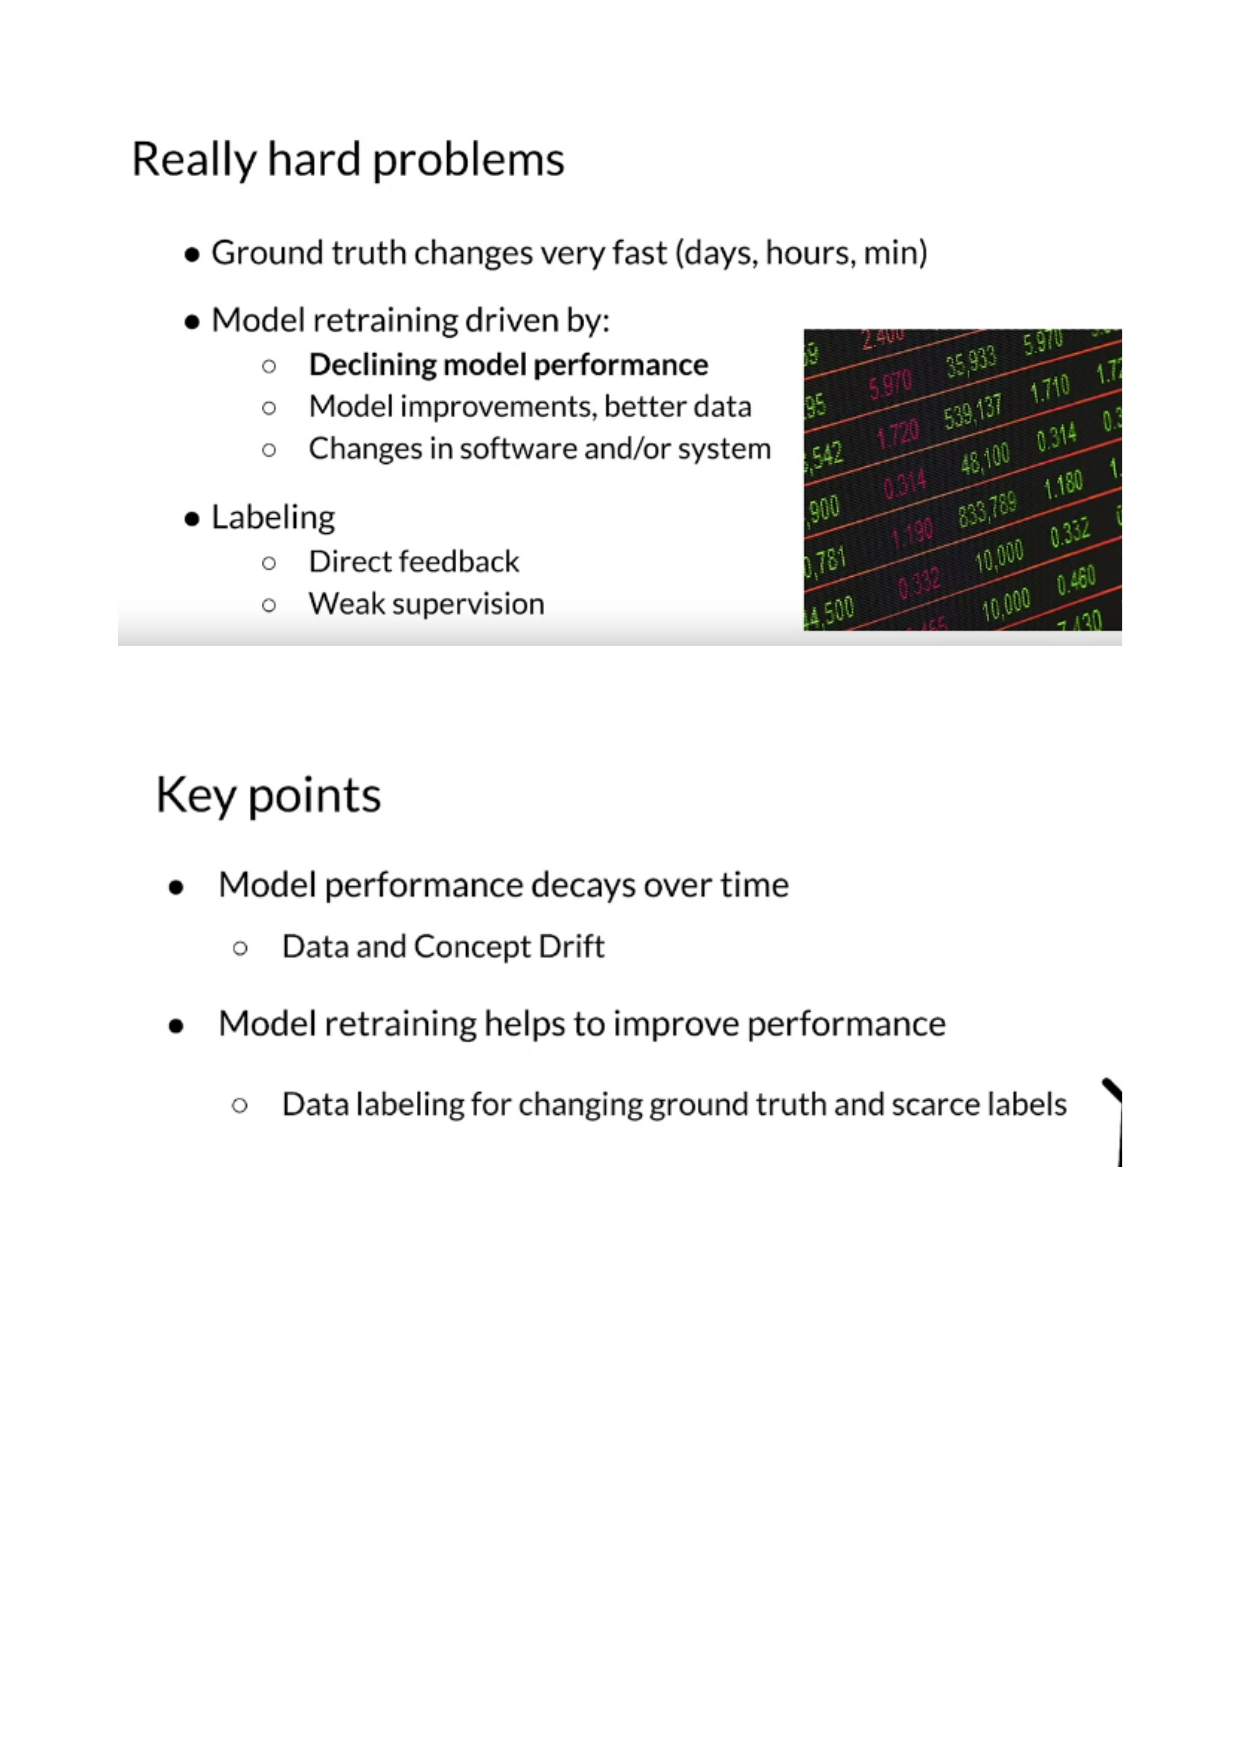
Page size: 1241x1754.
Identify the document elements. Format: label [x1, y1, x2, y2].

picture [118, 761, 1123, 1167]
picture [118, 118, 1123, 646]
